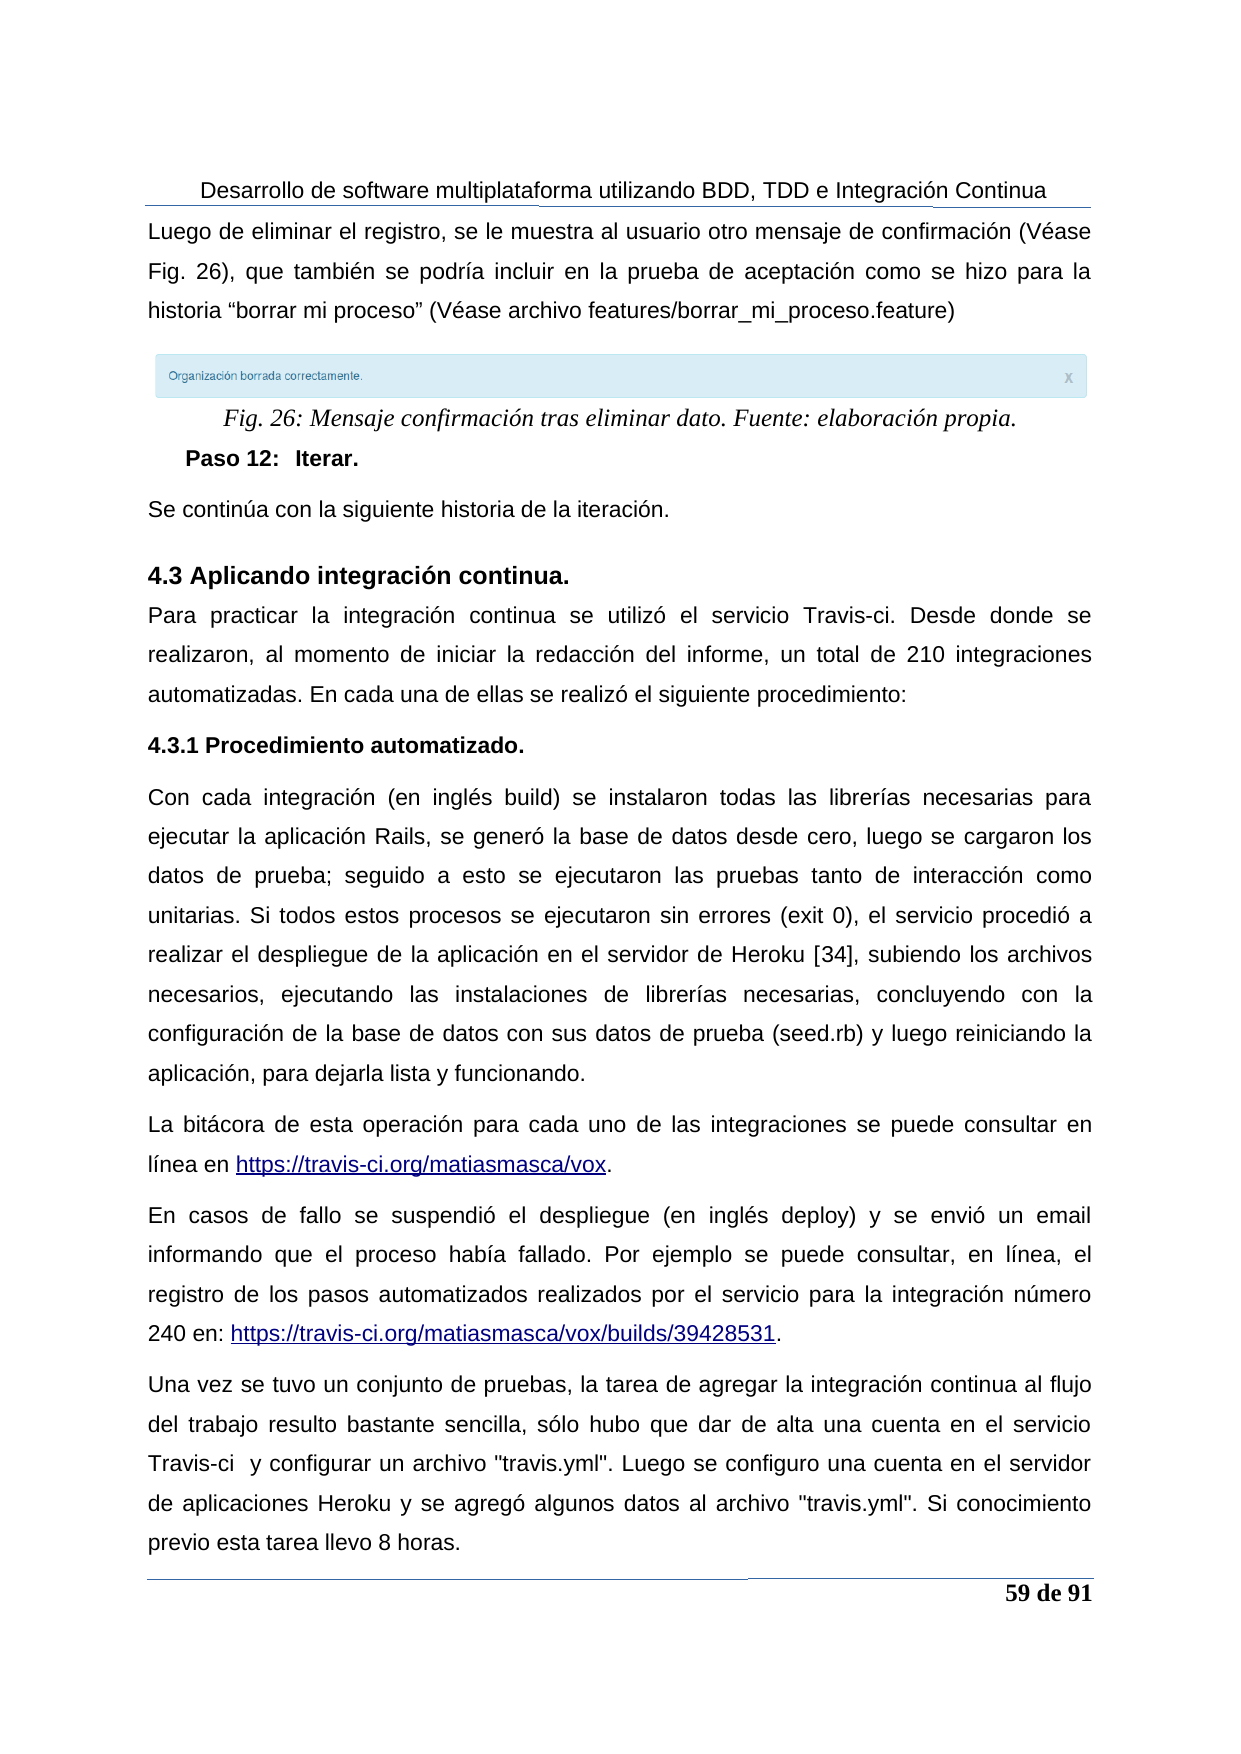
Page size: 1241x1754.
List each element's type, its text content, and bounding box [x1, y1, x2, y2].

text Con cada integración (en inglés build) se instalaron todas las librerías necesarias para ejecutar la aplicación Rails, se generó la base de datos desde cero, luego se cargaron los datos de prueba; seguido a esto se ejecutaron las pruebas tanto de interacción como unitarias. Si todos estos procesos se ejecutaron sin errores (exit 0), el servicio procedió a realizar el despliegue de la aplicación en el servidor de Heroku [34], subiendo los archivos necesarios, ejecutando las instalaciones de librerías necesarias, concluyendo con la configuración de la base de datos con sus datos de prueba (seed.rb) y luego reiniciando la aplicación, para dejarla lista y funcionando. [148, 783, 1093, 1086]
text 4.3.1 Procedimiento automatizado. [148, 732, 1093, 758]
text Luego de eliminar el registro, se le muestra al usuario otro mensaje de confirmación (Véase Fig. 26), que también se podría incluir en la prueba de aceptación como se hizo para la historia “borrar mi proceso” (Véase archivo features/borrar_mi_proceso.feature) [148, 218, 1093, 324]
text Una vez se tuvo un conjunto de pruebas, la tarea de agregar la integración continua al flujo del trabajo resulto bastante sencilla, sólo hubo que dar de alta una cuenta en el servicio Travis-ci y configurar un archivo "travis.yml". Luego se configuro una cuenta en el servidor de aplicaciones Heroku y se agregó algunos datos al archivo "travis.yml". Si conocimiento previo esta tarea llevo 8 horas. [148, 1371, 1093, 1556]
text Se continúa con la siguiente historia de la iteración. [148, 496, 1093, 523]
list Fig. 26: Mensaje confirmación tras eliminar dato. Fuente: elaboración propia. [148, 404, 1093, 432]
picture [147, 349, 1093, 404]
text La bitácora de esta operación para cada uno de las integraciones se puede consultar en línea en https://travis-ci.org/matiasmasca/vox. [148, 1111, 1093, 1177]
list [148, 337, 1093, 349]
text En casos de fallo se suspendió el despliegue (en inglés deploy) y se envió un email informando que el proceso había fallado. Por ejemplo se puede consultar, en línea, el registro de los pasos automatizados realizados por el servicio para la integración número 240 en: https://travis-ci.org/matiasmasca/vox/builds/39428531. [148, 1202, 1093, 1347]
subtitle 4.3 Aplicando integración continua. [148, 561, 1093, 589]
text Para practicar la integración continua se utilizó el servicio Travis-ci. Desde donde se realizaron, al momento de iniciar la redacción del informe, un total de 210 integraciones automatizadas. En cada una de ellas se realizó el siguiente procedimiento: [148, 602, 1093, 707]
list Iterar. [185, 432, 1093, 471]
